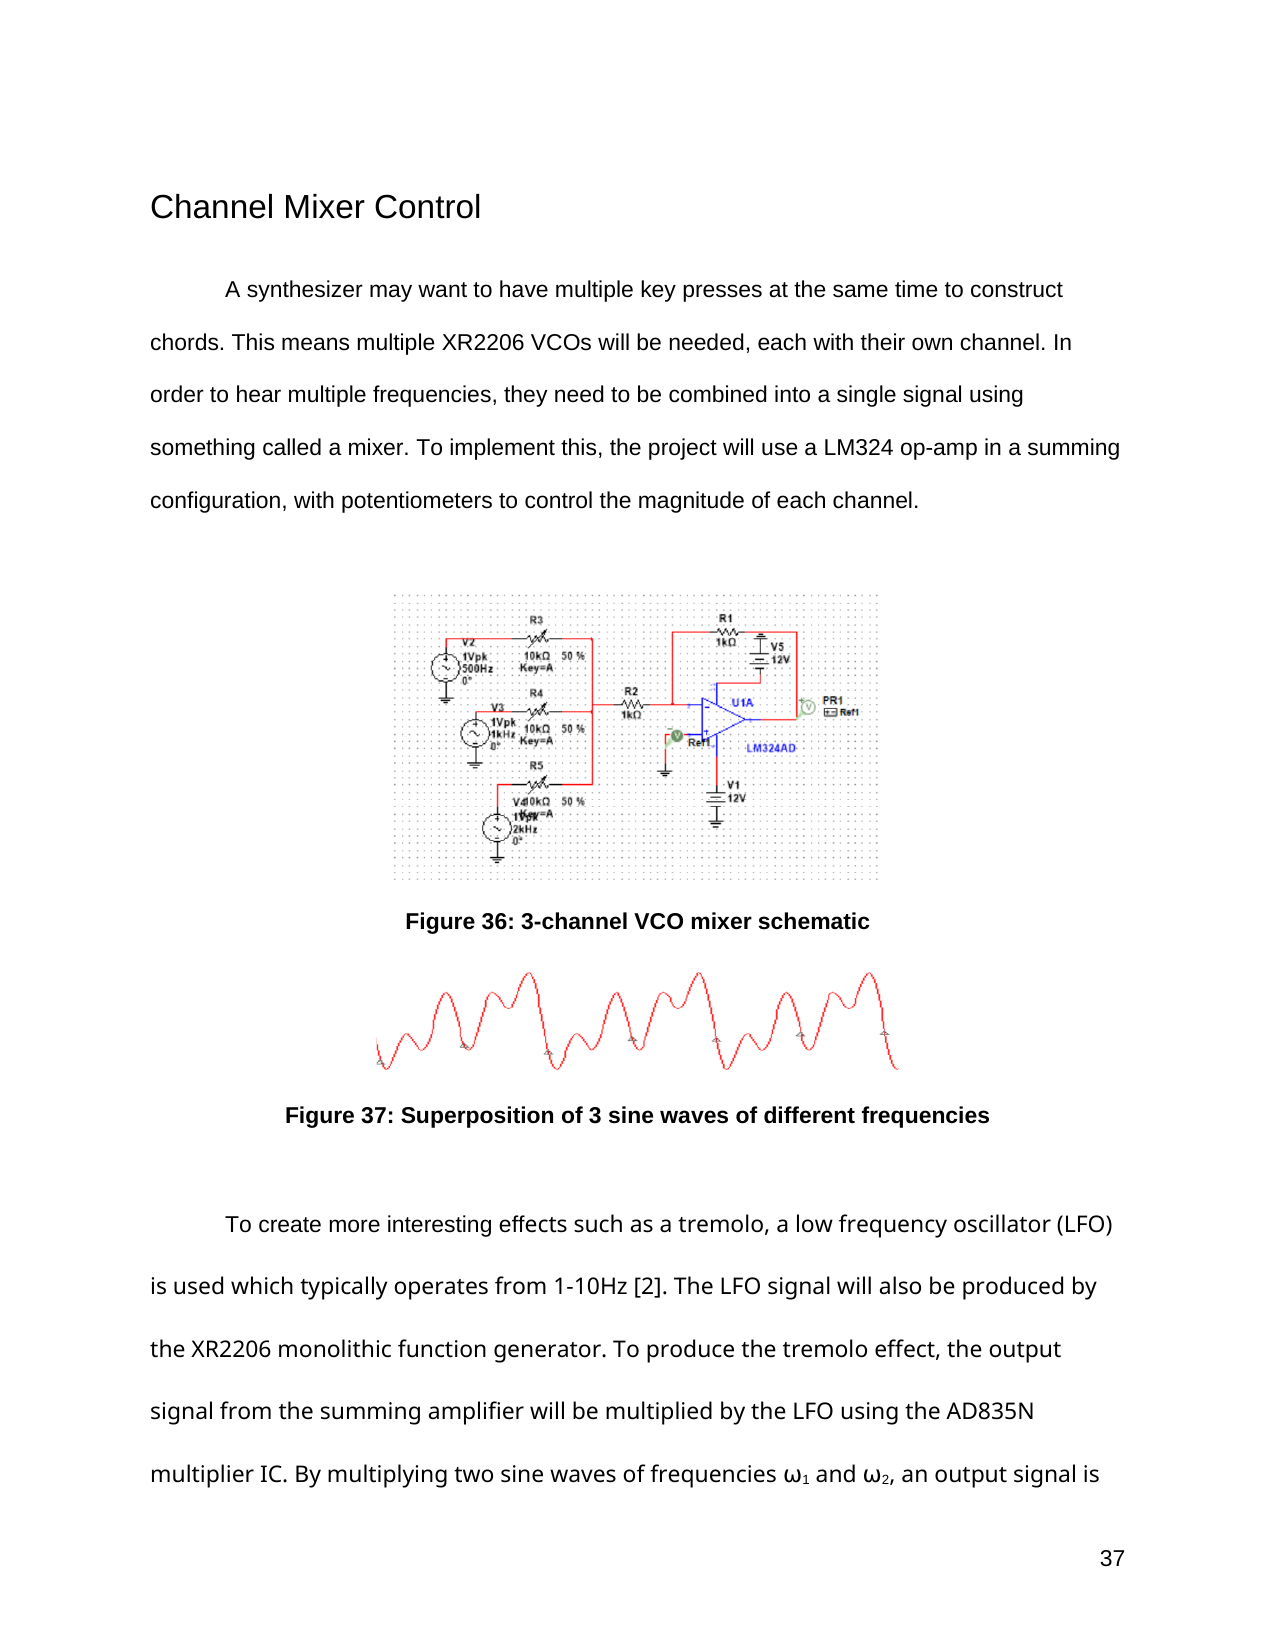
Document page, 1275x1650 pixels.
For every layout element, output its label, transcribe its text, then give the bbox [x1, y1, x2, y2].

text Figure 36: 3-channel VCO mixer schematic [150, 908, 1125, 934]
picture [376, 960, 899, 1076]
text To create more interesting effects such as a tremolo, a low frequency oscillator (LFO) is used which typically operates from 1-10Hz [2]. The LFO signal will also be produced by the XR2206 monolithic function generator. To produce the tremolo effect, the output signal from the summing amplifier will be multiplied by the LFO using the AD835N multiplier IC. By multiplying two sine waves of frequencies ⍵1 and ⍵2, an output signal is [150, 1208, 1125, 1489]
text A synthesizer may want to have multiple key presses at the same time to construct chords. This means multiple XR2206 VCOs will be needed, each with their own channel. In order to hear multiple frequencies, they need to be combined into a single signal using something called a mixer. To implement this, the project will use a LM324 op-amp in a summing configuration, with potentiometers to control the magnitude of each channel. [150, 276, 1125, 513]
picture [393, 592, 882, 882]
text Figure 37: Superposition of 3 sine waves of different frequencies [150, 1102, 1125, 1129]
subtitle Channel Mixer Control [150, 187, 1125, 226]
